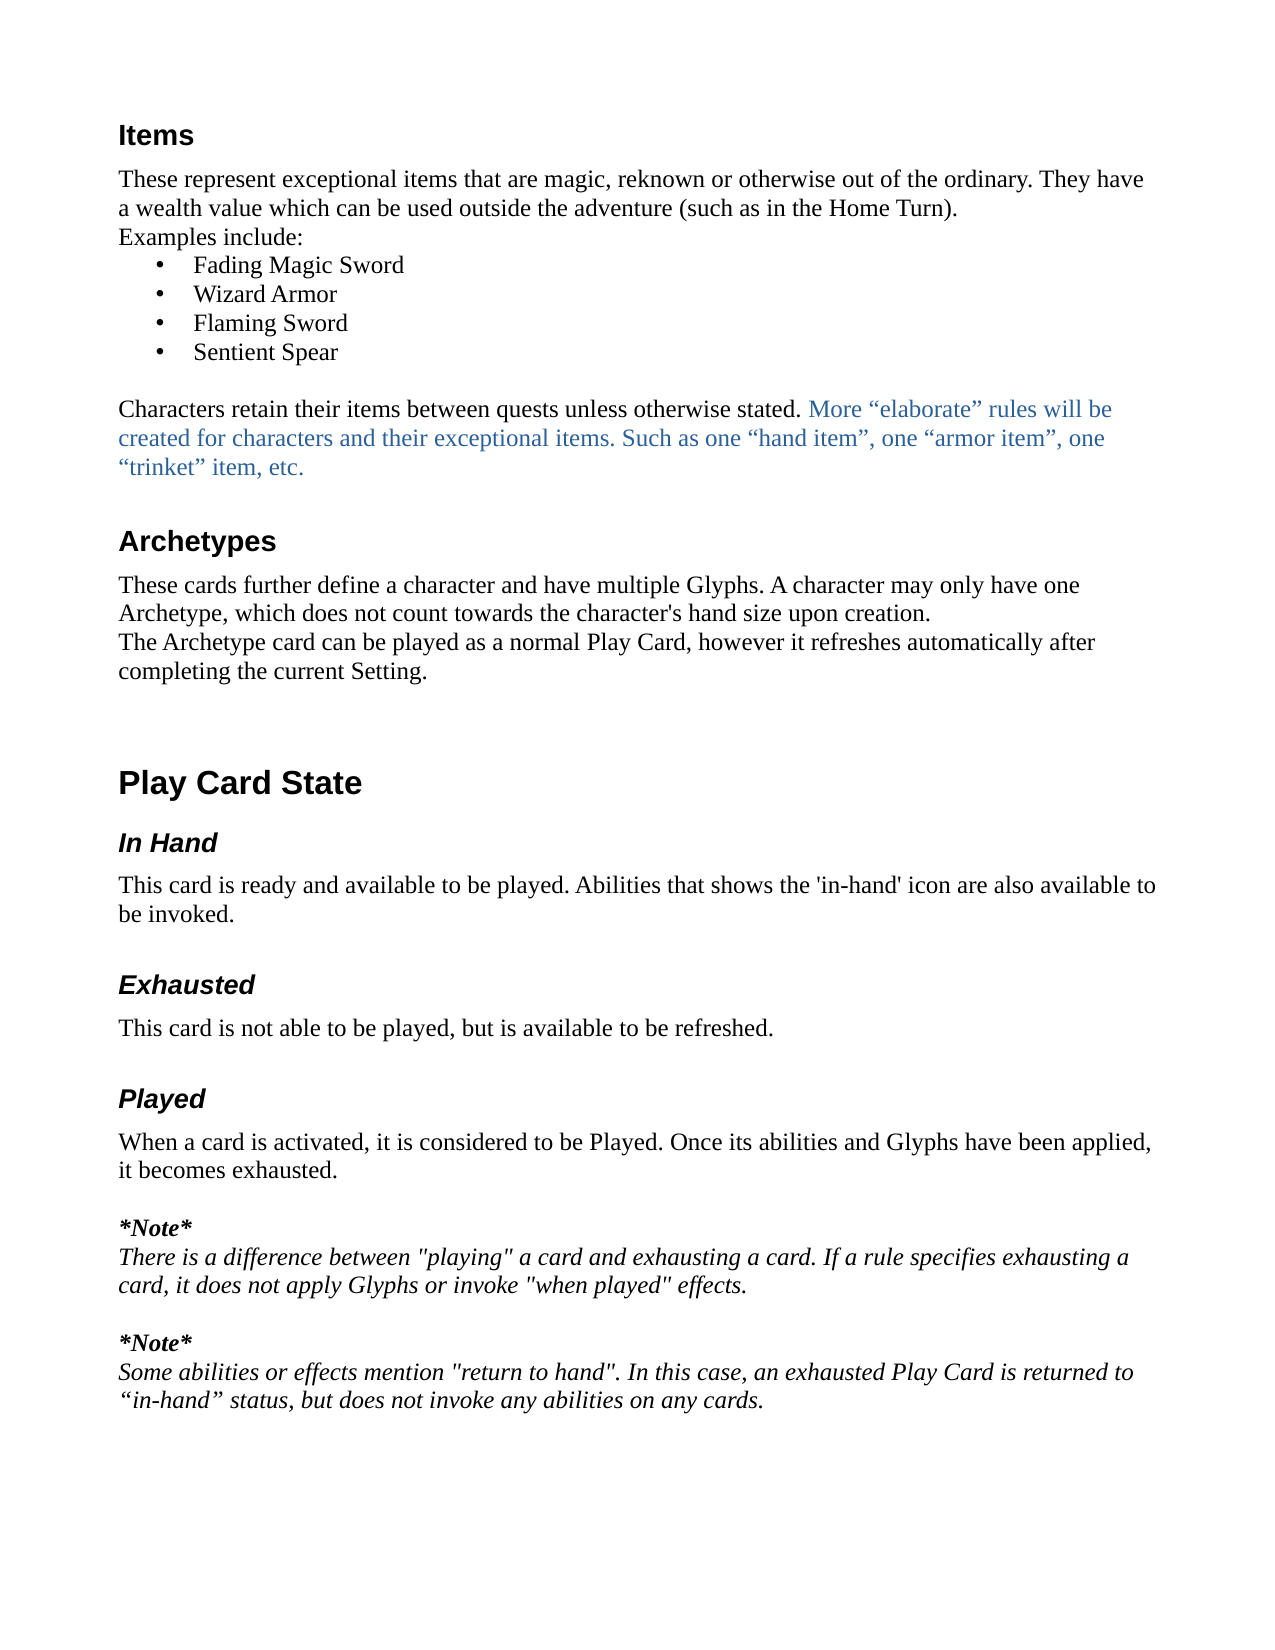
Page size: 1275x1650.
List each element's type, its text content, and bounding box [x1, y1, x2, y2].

subtitle Archetypes [118, 524, 1157, 557]
text Examples include: [118, 222, 1157, 250]
text *Note* [118, 1328, 1157, 1357]
text There is a difference between "playing" a card and exhausting a card. If a rule specifies exhausting a card, it does not apply Glyphs or invoke "when played" effects. [118, 1242, 1157, 1299]
subtitle Play Card State [118, 763, 1157, 802]
list Sentient Spear [156, 337, 1157, 365]
text This card is ready and available to be played. Abilities that shows the 'in-hand' icon are also available to be invoked. [118, 870, 1157, 928]
text *Note* [118, 1213, 1157, 1242]
list Fading Magic Sword [156, 250, 1157, 279]
text Some abilities or effects mention "return to hand". In this case, an exhausted Play Card is returned to “in-hand” status, but does not invoke any abilities on any cards. [118, 1357, 1157, 1414]
subtitle Played [118, 1083, 1157, 1114]
subtitle Exhausted [118, 969, 1157, 1000]
text The Archetype card can be played as a normal Play Card, however it refreshes automatically after completing the current Setting. [118, 627, 1157, 685]
text This card is not able to be played, but is available to be refreshed. [118, 1013, 1157, 1042]
subtitle In Hand [118, 827, 1157, 858]
text When a card is activated, it is considered to be Played. Once its abilities and Glyphs have been applied, it becomes exhausted. [118, 1127, 1157, 1184]
text These cards further define a character and have multiple Glyphs. A character may only have one Archetype, which does not count towards the character's hand size upon creation. [118, 570, 1157, 627]
text These represent exceptional items that are magic, reknown or otherwise out of the ordinary. They have a wealth value which can be used outside the adventure (such as in the Home Turn). [118, 164, 1157, 222]
subtitle Items [118, 118, 1157, 152]
list Flaming Sword [156, 308, 1157, 337]
list Wizard Armor [156, 279, 1157, 308]
text Characters retain their items between quests unless otherwise stated. More “elaborate” rules will be created for characters and their exceptional items. Such as one “hand item”, one “armor item”, one “trinket” item, etc. [118, 394, 1157, 480]
